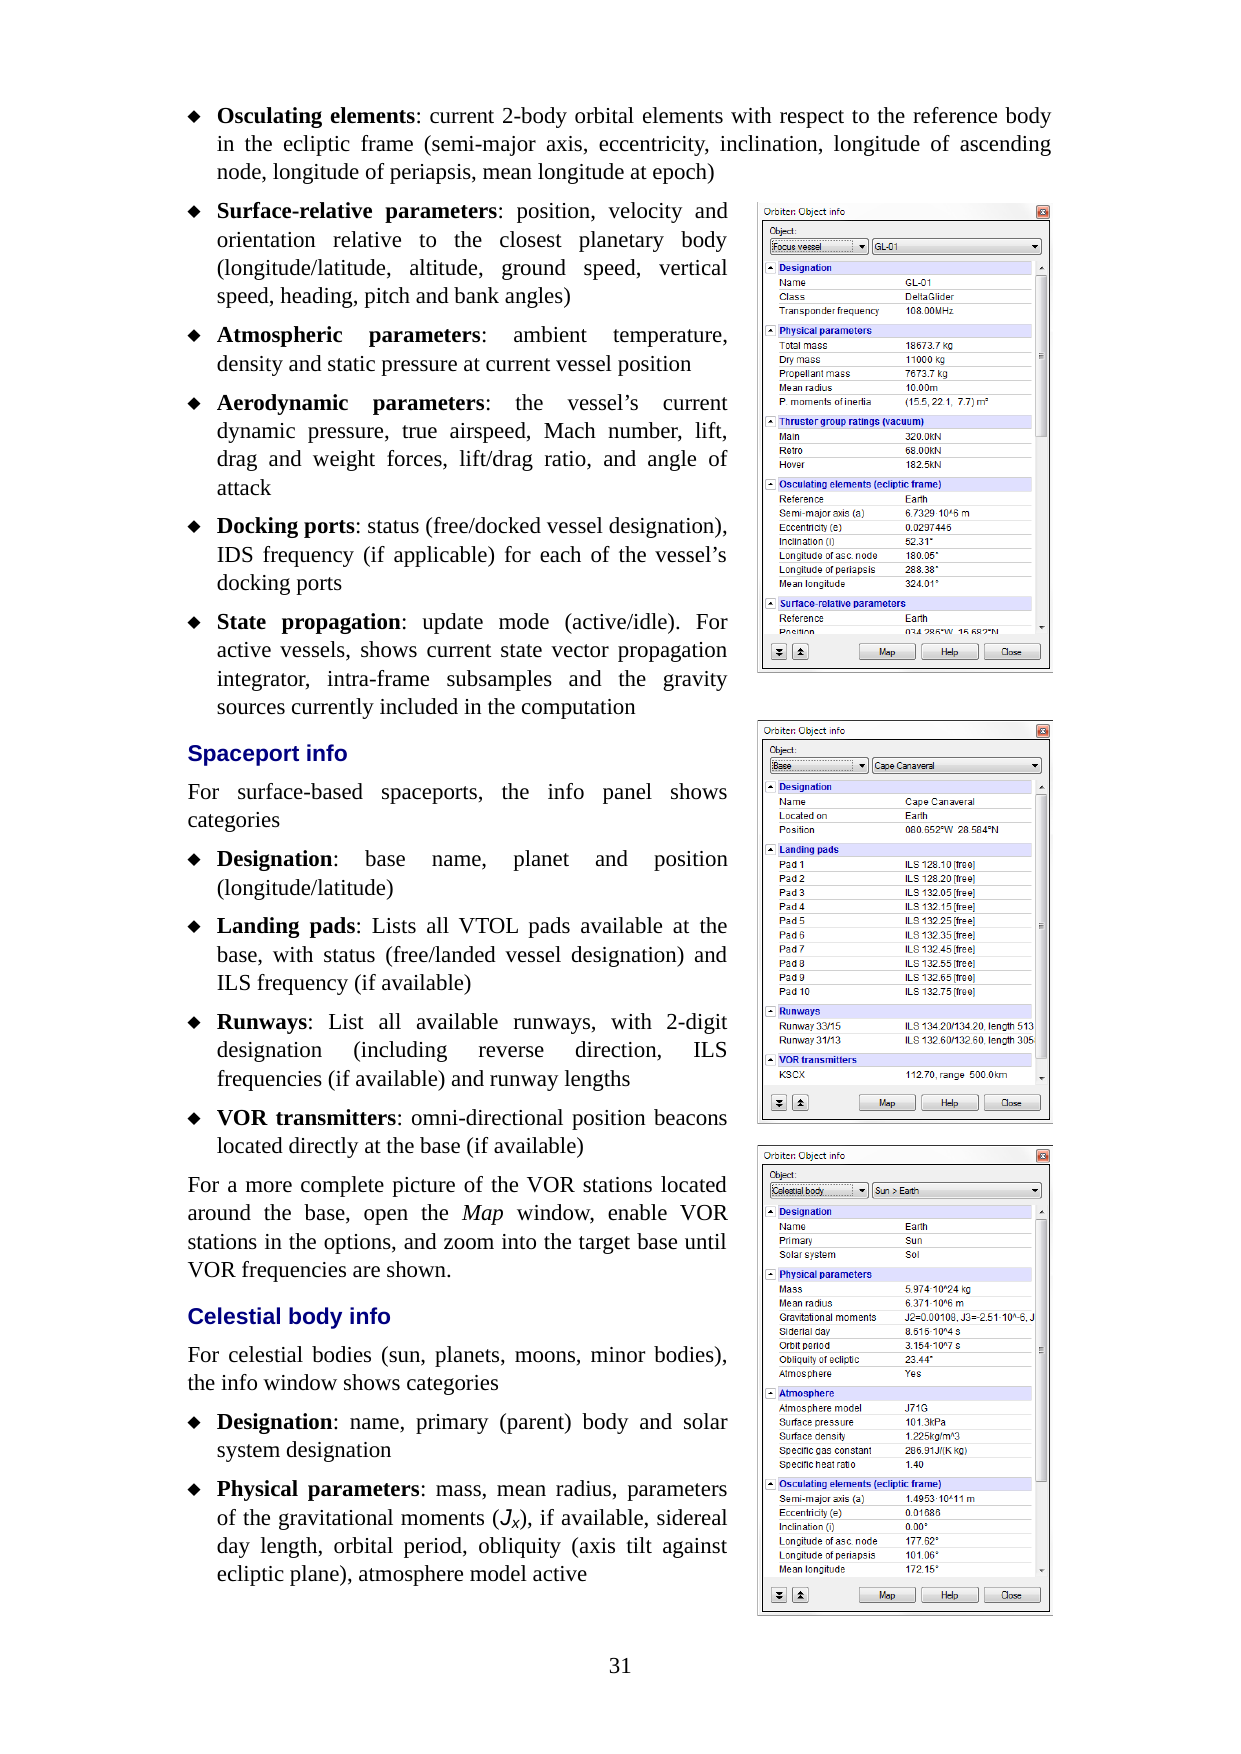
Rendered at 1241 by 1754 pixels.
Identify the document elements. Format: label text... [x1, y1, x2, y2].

picture [757, 720, 1053, 1124]
text For surface-based spaceports, the info panel shows categories [187, 777, 757, 833]
list Designation: name, primary (parent) body and solar system designation [187, 1407, 757, 1463]
list Aerodynamic parameters: the vessel’s current dynamic pressure, true airspeed, Mach number, lift, drag and weight forces, lift/drag ratio, and angle of attack [187, 387, 757, 501]
text For a more complete picture of the VOR stations located around the base, open the Map window, enable VOR stations in the options, and zoom into the target base until VOR frequencies are shown. [187, 1170, 757, 1283]
list Runways: List all available runways, with 2-digit designation (including reverse direction, ILS frequencies (if available) and runway lengths [187, 1007, 757, 1092]
subtitle Celestial body info [187, 1303, 757, 1329]
list Surface-relative parameters: position, velocity and orientation relative to the closest planetary body (longitude/latitude, altitude, ground speed, vertical speed, heading, pitch and bank angles) [187, 196, 1053, 309]
list Landing pads: Lists all VTOL pads available at the base, with status (free/landed vessel designation) and ILS frequency (if available) [187, 911, 757, 996]
list Atmospheric parameters: ambient temperature, density and static pressure at current vessel position [187, 320, 757, 377]
subtitle Spaceport info [187, 740, 757, 766]
text For celestial bodies (sun, planets, moons, minor bodies), the info window shows categories [187, 1339, 757, 1396]
list Osculating elements: current 2-body orbital elements with respect to the reference body in the ecliptic frame (semi-major axis, eccentricity, inclination, longitude of ascending node, longitude of periapsis, mean longitude at epoch) [187, 100, 1053, 185]
list VOR transmitters: omni-directional position beacons located directly at the base (if available) [187, 1102, 1053, 1159]
list Physical parameters: mass, mean radius, parameters of the gravitational moments (Jx), if available, sidereal day length, orbital period, obliquity (axis tilt against ecliptic plane), atmosphere model active [187, 1474, 757, 1587]
list State propagation: update mode (active/idle). For active vessels, shows current state vector propagation integrator, intra-frame subsamples and the gravity sources currently included in the computation [187, 607, 1053, 720]
list Docking ports: status (free/docked vessel designation), IDS frequency (if applicable) for each of the vessel’s docking ports [187, 511, 757, 596]
picture [757, 1145, 1053, 1616]
picture [757, 202, 1053, 673]
list Designation: base name, planet and position (longitude/latitude) [187, 844, 757, 901]
